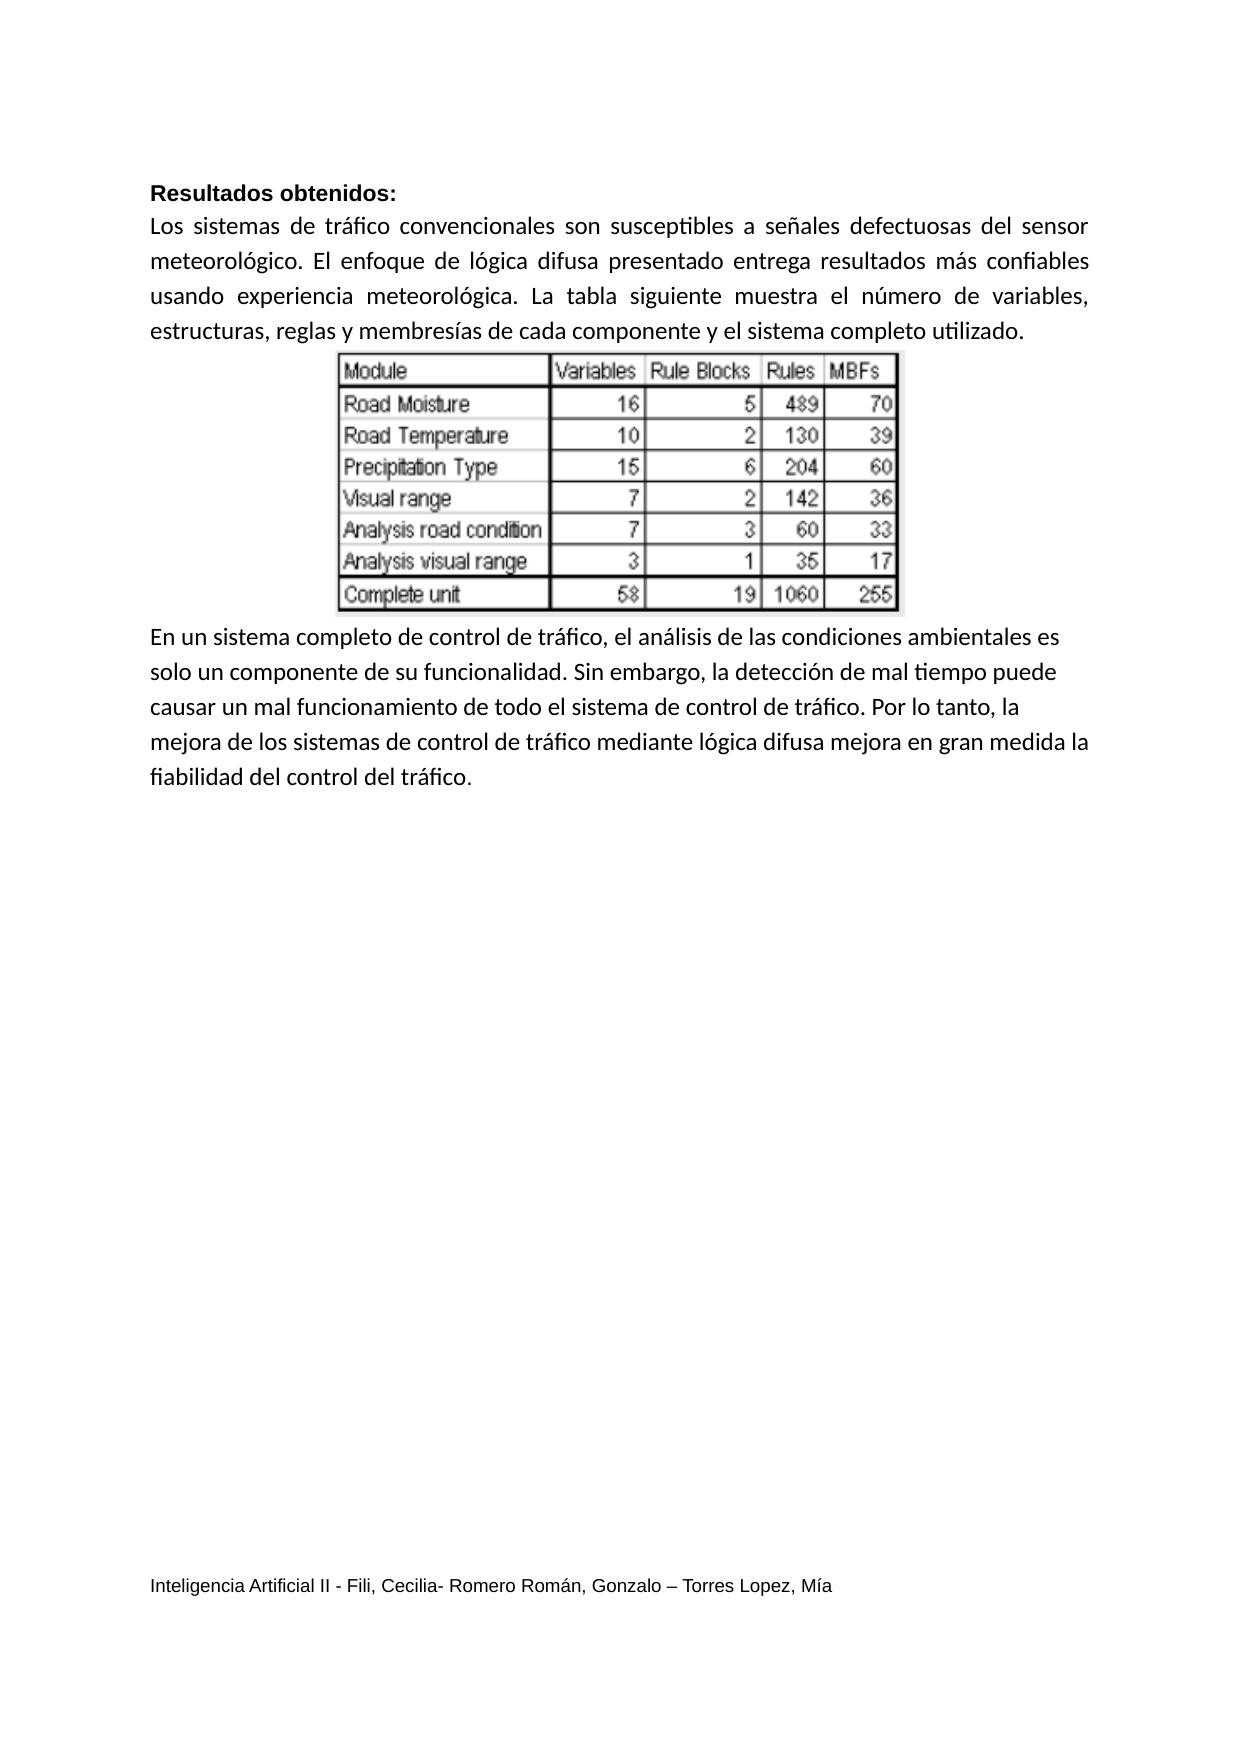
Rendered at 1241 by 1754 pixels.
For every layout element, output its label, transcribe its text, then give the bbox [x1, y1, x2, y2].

text Resultados obtenidos: [150, 180, 1090, 207]
picture [335, 350, 905, 617]
text En un sistema completo de control de tráfico, el análisis de las condiciones ambientales es solo un componente de su funcionalidad. Sin embargo, la detección de mal tiempo puede causar un mal funcionamiento de todo el sistema de control de tráfico. Por lo tanto, la mejora de los sistemas de control de tráfico mediante lógica difusa mejora en gran medida la fiabilidad del control del tráfico. [150, 621, 1090, 791]
text Los sistemas de tráfico convencionales son susceptibles a señales defectuosas del sensor meteorológico. El enfoque de lógica difusa presentado entrega resultados más confiables usando experiencia meteorológica. La tabla siguiente muestra el número de variables, estructuras, reglas y membresías de cada componente y el sistema completo utilizado. [150, 210, 1090, 346]
